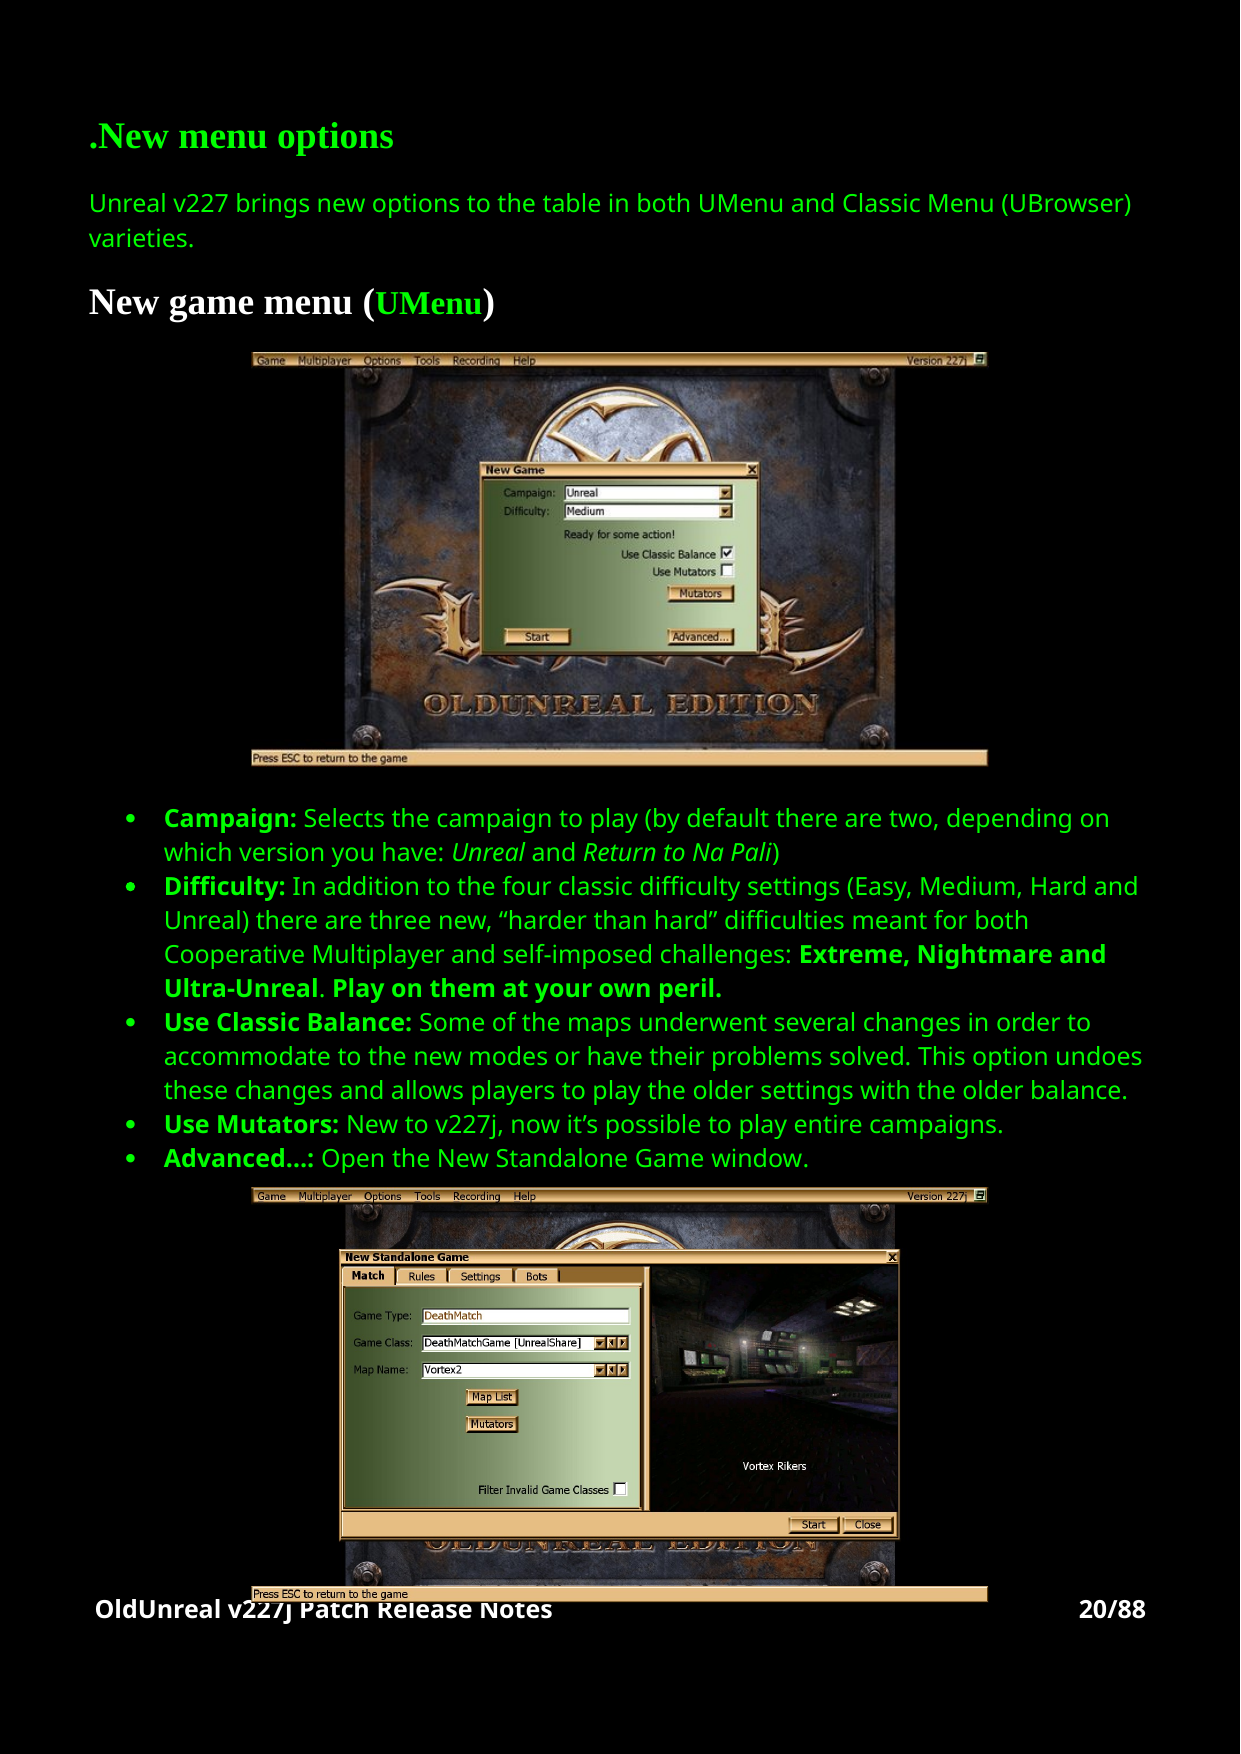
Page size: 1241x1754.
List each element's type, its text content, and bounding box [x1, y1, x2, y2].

subtitle New game menu (UMenu) [88, 279, 1152, 322]
list Use Mutators: New to v227j, now it’s possible to play entire campaigns. [126, 1107, 1152, 1141]
list Advanced…: Open the New Standalone Game window. [126, 1141, 1152, 1175]
list Campaign: Selects the campaign to play (by default there are two, depending on which version you have: Unreal and Return to Na Pali) [126, 801, 1152, 869]
list Use Classic Balance: Some of the maps underwent several changes in order to accommodate to the new modes or have their problems solved. This option undoes these changes and allows players to play the older settings with the older balance. [126, 1005, 1152, 1107]
subtitle New menu options [88, 113, 1152, 157]
list Difficulty: In addition to the four classic difficulty settings (Easy, Medium, Hard and Unreal) there are three new, “harder than hard” difficulties meant for both Cooperative Multiplayer and self-imposed challenges: Extreme, Nightmare and Ultra-Unreal. Play on them at your own peril. [126, 869, 1152, 1005]
text Unreal v227 brings new options to the table in both UMenu and Classic Menu (UBrowser) varieties. [88, 186, 1152, 254]
picture [251, 352, 989, 767]
picture [251, 1187, 989, 1603]
